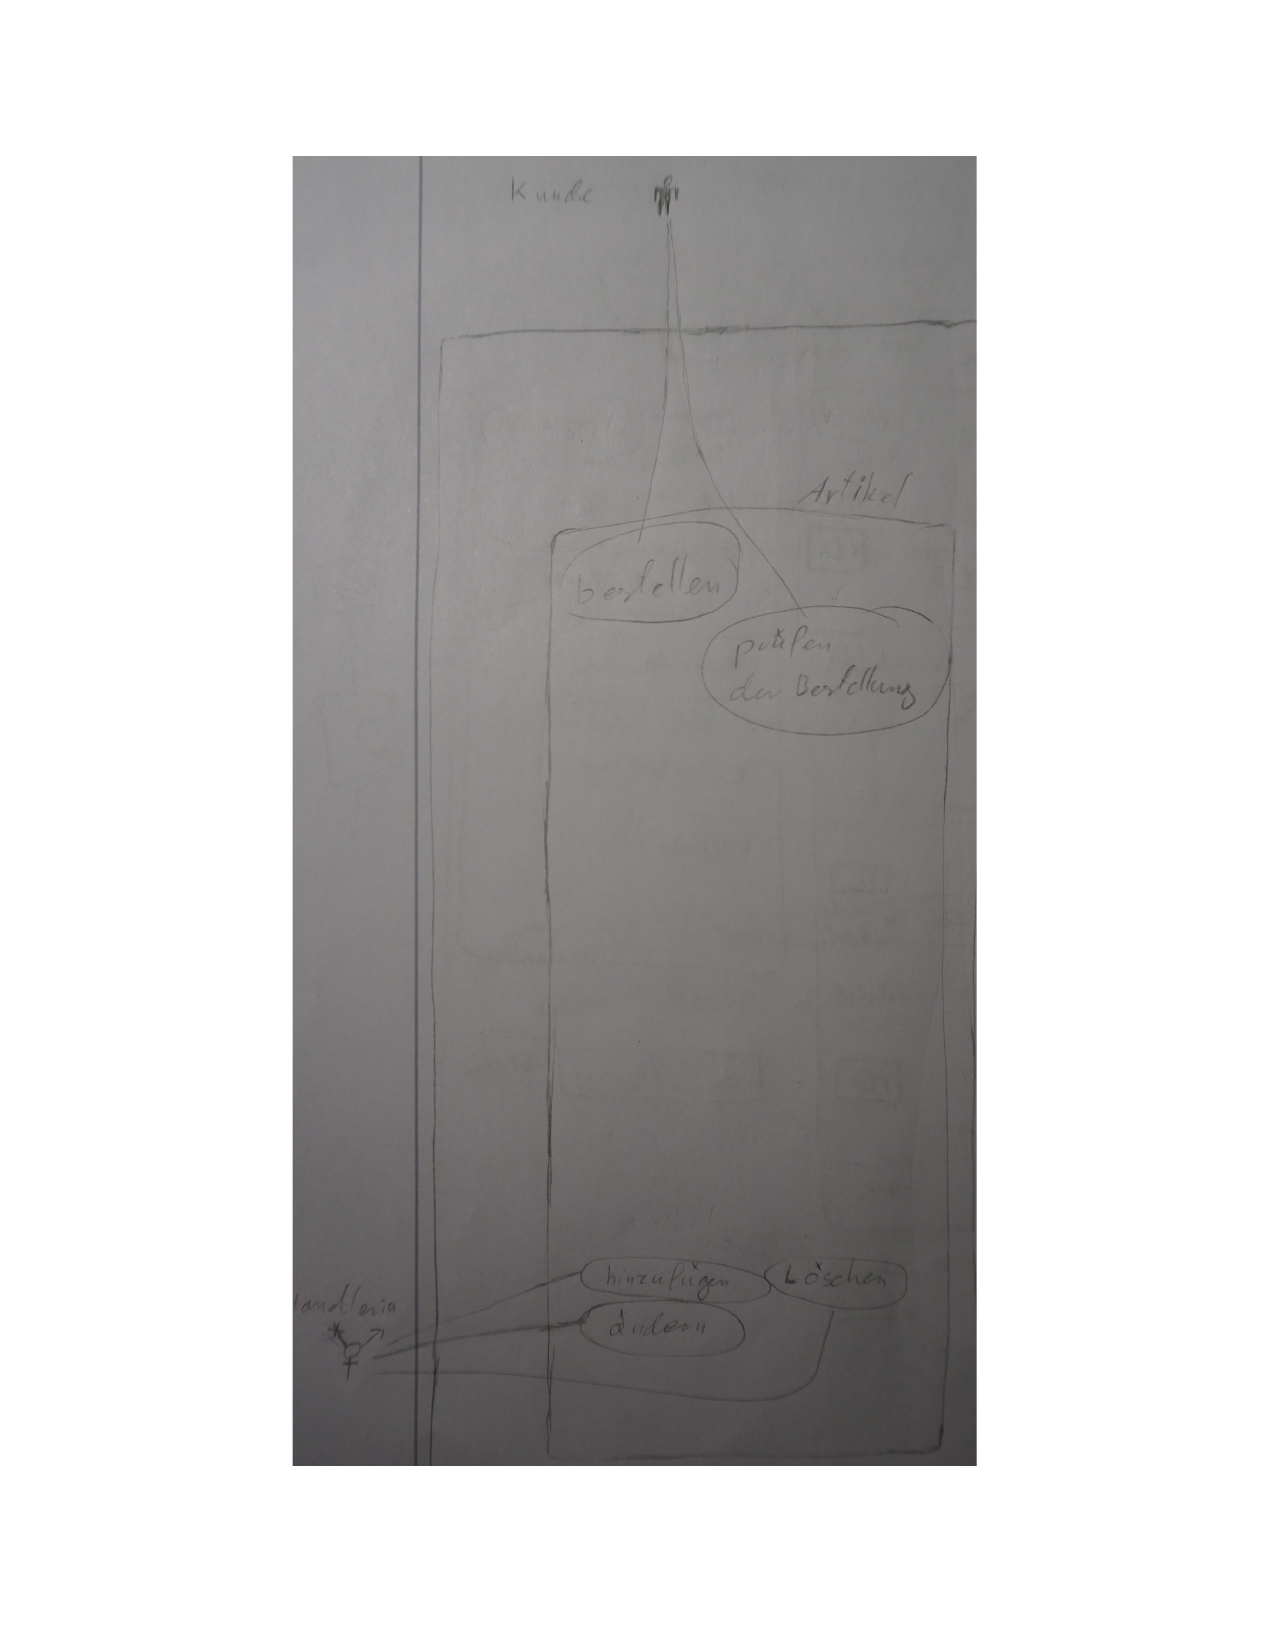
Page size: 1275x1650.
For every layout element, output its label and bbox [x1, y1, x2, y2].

picture [292, 156, 977, 1466]
